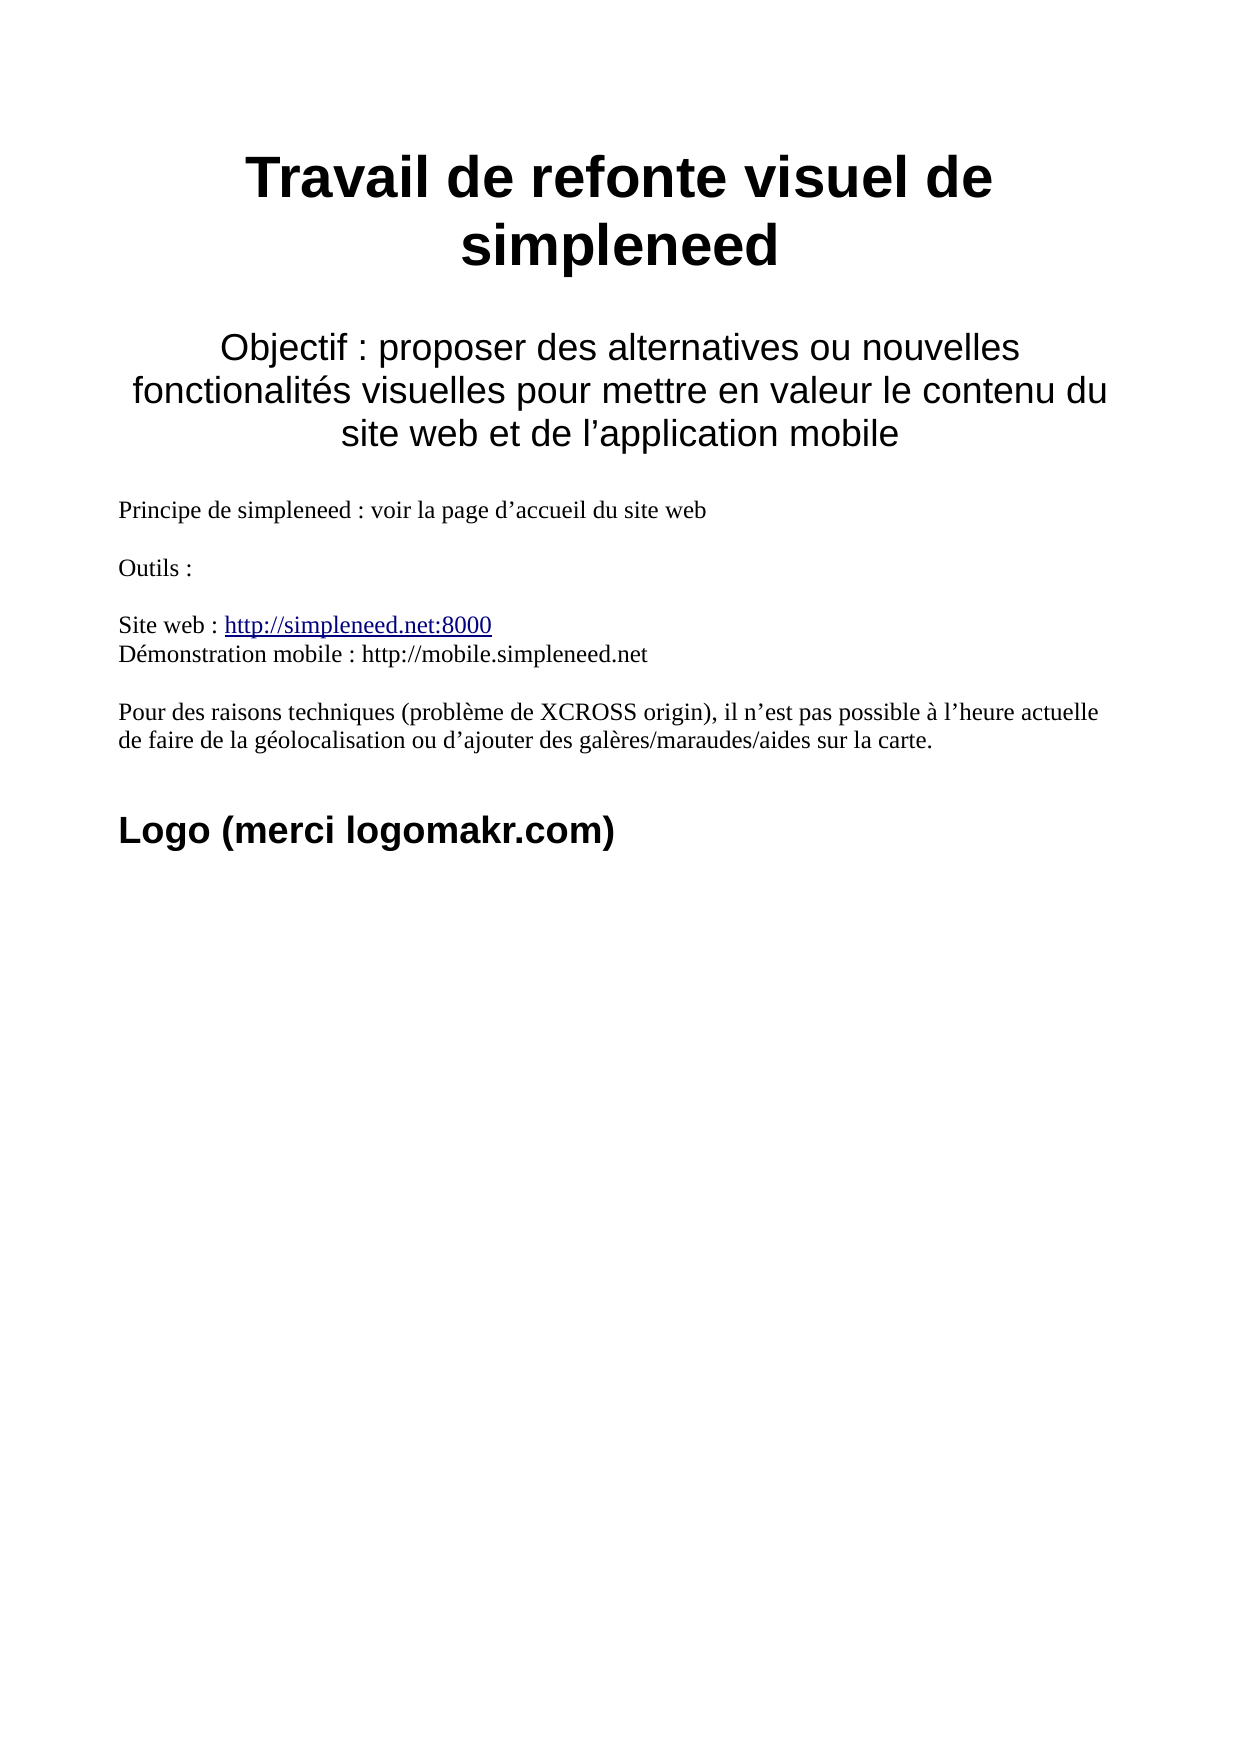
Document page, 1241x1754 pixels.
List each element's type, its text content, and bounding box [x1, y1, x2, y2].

subtitle Objectif : proposer des alternatives ou nouvelles fonctionalités visuelles pour mettre en valeur le contenu du site web et de l’application mobile [118, 325, 1122, 454]
text Principe de simpleneed : voir la page d’accueil du site web [118, 495, 1122, 524]
text Pour des raisons techniques (problème de XCROSS origin), il n’est pas possible à l’heure actuelle de faire de la géolocalisation ou d’ajouter des galères/maraudes/aides sur la carte. [118, 697, 1122, 754]
text Démonstration mobile : http://mobile.simpleneed.net [118, 639, 1122, 668]
text Site web : http://simpleneed.net:8000 [118, 610, 1122, 639]
title Travail de refonte visuel de simpleneed [118, 143, 1122, 277]
subtitle Logo (merci logomakr.com) [118, 808, 1122, 852]
text Outils : [118, 553, 1122, 582]
